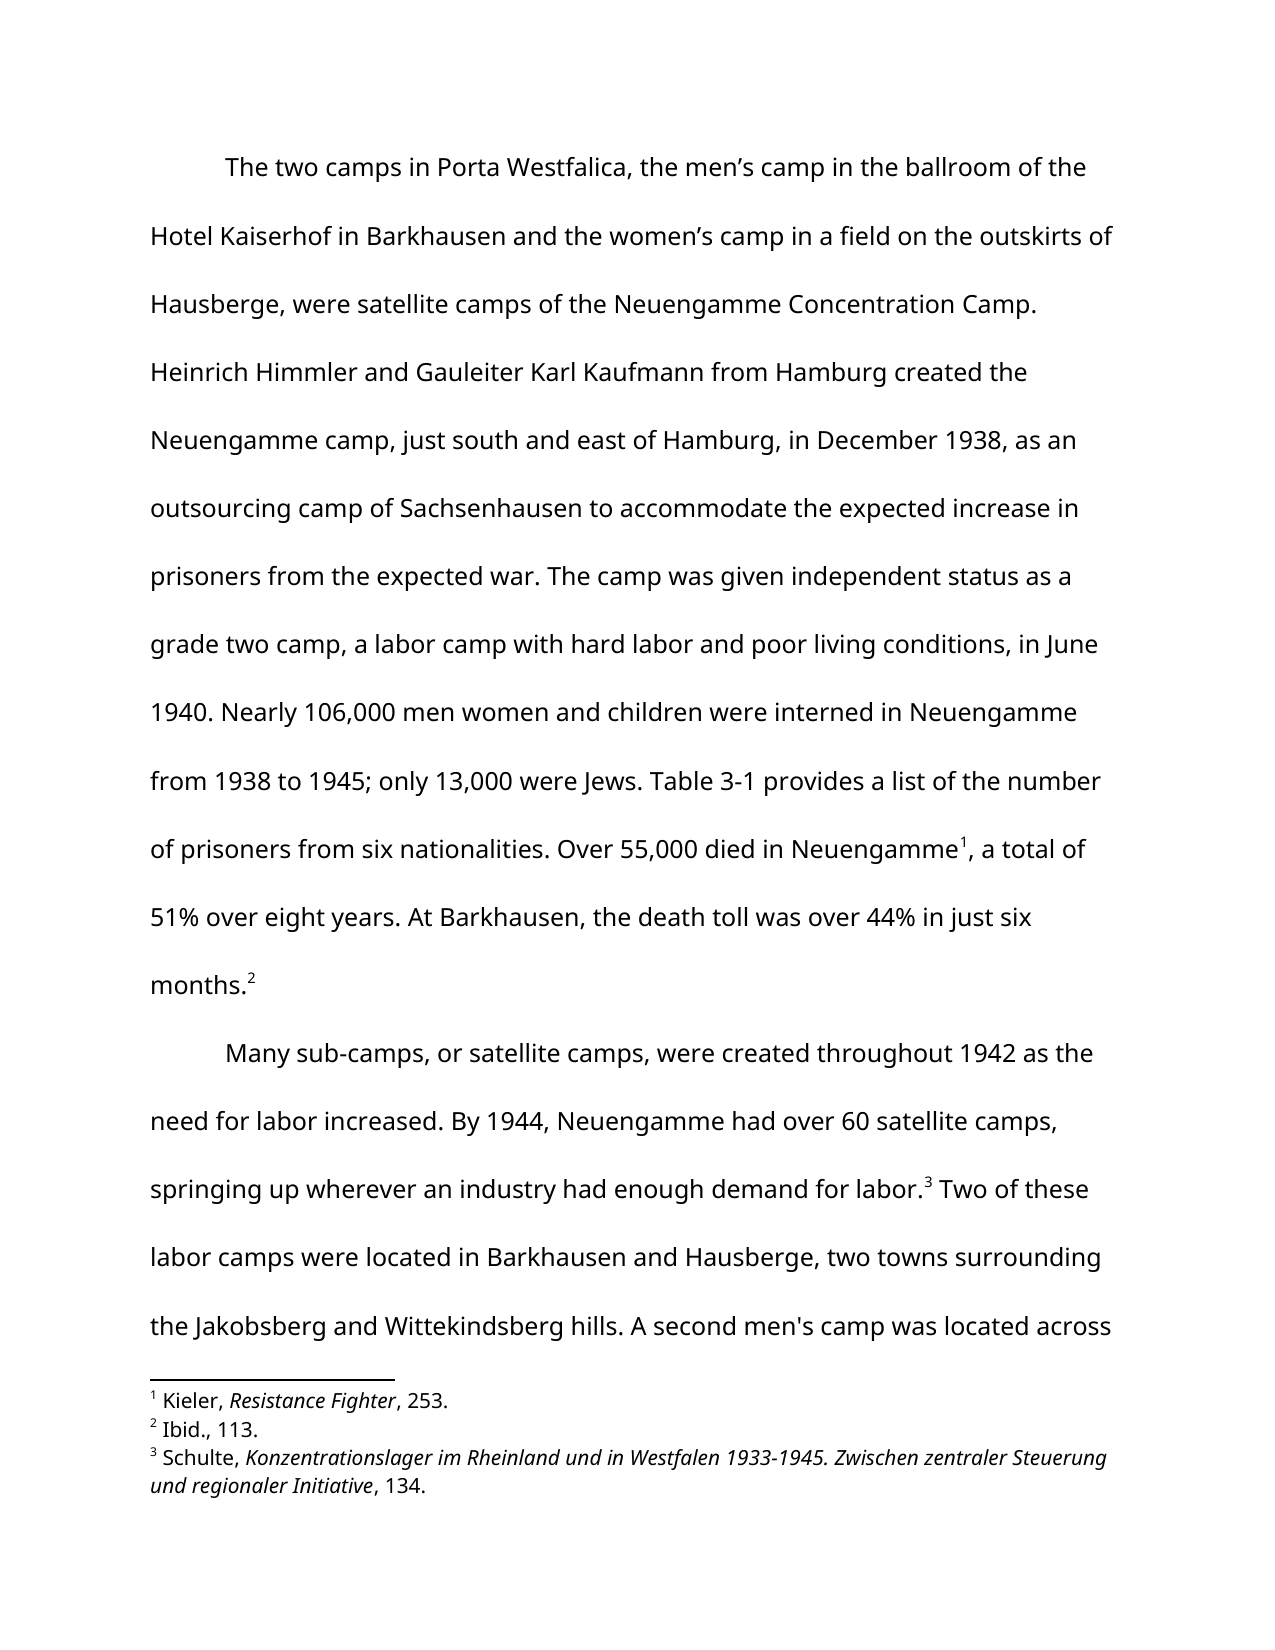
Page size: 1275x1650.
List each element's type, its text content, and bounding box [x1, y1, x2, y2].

text Kieler, Resistance Fighter, 253. [150, 1386, 1125, 1415]
text The two camps in Porta Westfalica, the men’s camp in the ballroom of the Hotel Kaiserhof in Barkhausen and the women’s camp in a field on the outskirts of Hausberge, were satellite camps of the Neuengamme Concentration Camp. Heinrich Himmler and Gauleiter Karl Kaufmann from Hamburg created the Neuengamme camp, just south and east of Hamburg, in December 1938, as an outsourcing camp of Sachsenhausen to accommodate the expected increase in prisoners from the expected war. The camp was given independent status as a grade two camp, a labor camp with hard labor and poor living conditions, in June 1940. Nearly 106,000 men women and children were interned in Neuengamme from 1938 to 1945; only 13,000 were Jews. Table 3-1 provides a list of the number of prisoners from six nationalities. Over 55,000 died in Neuengamme, a total of 51% over eight years. At Barkhausen, the death toll was over 44% in just six months. [150, 150, 1125, 1002]
text Ibid., 113. [150, 1415, 1125, 1443]
text Many sub-camps, or satellite camps, were created throughout 1942 as the need for labor increased. By 1944, Neuengamme had over 60 satellite camps, springing up wherever an industry had enough demand for labor. Two of these labor camps were located in Barkhausen and Hausberge, two towns surrounding the Jakobsberg and Wittekindsberg hills. A second men's camp was located across [150, 1036, 1125, 1342]
text Schulte, Konzentrationslager im Rheinland und in Westfalen 1933-1945. Zwischen zentraler Steuerung und regionaler Initiative, 134. [150, 1443, 1125, 1500]
